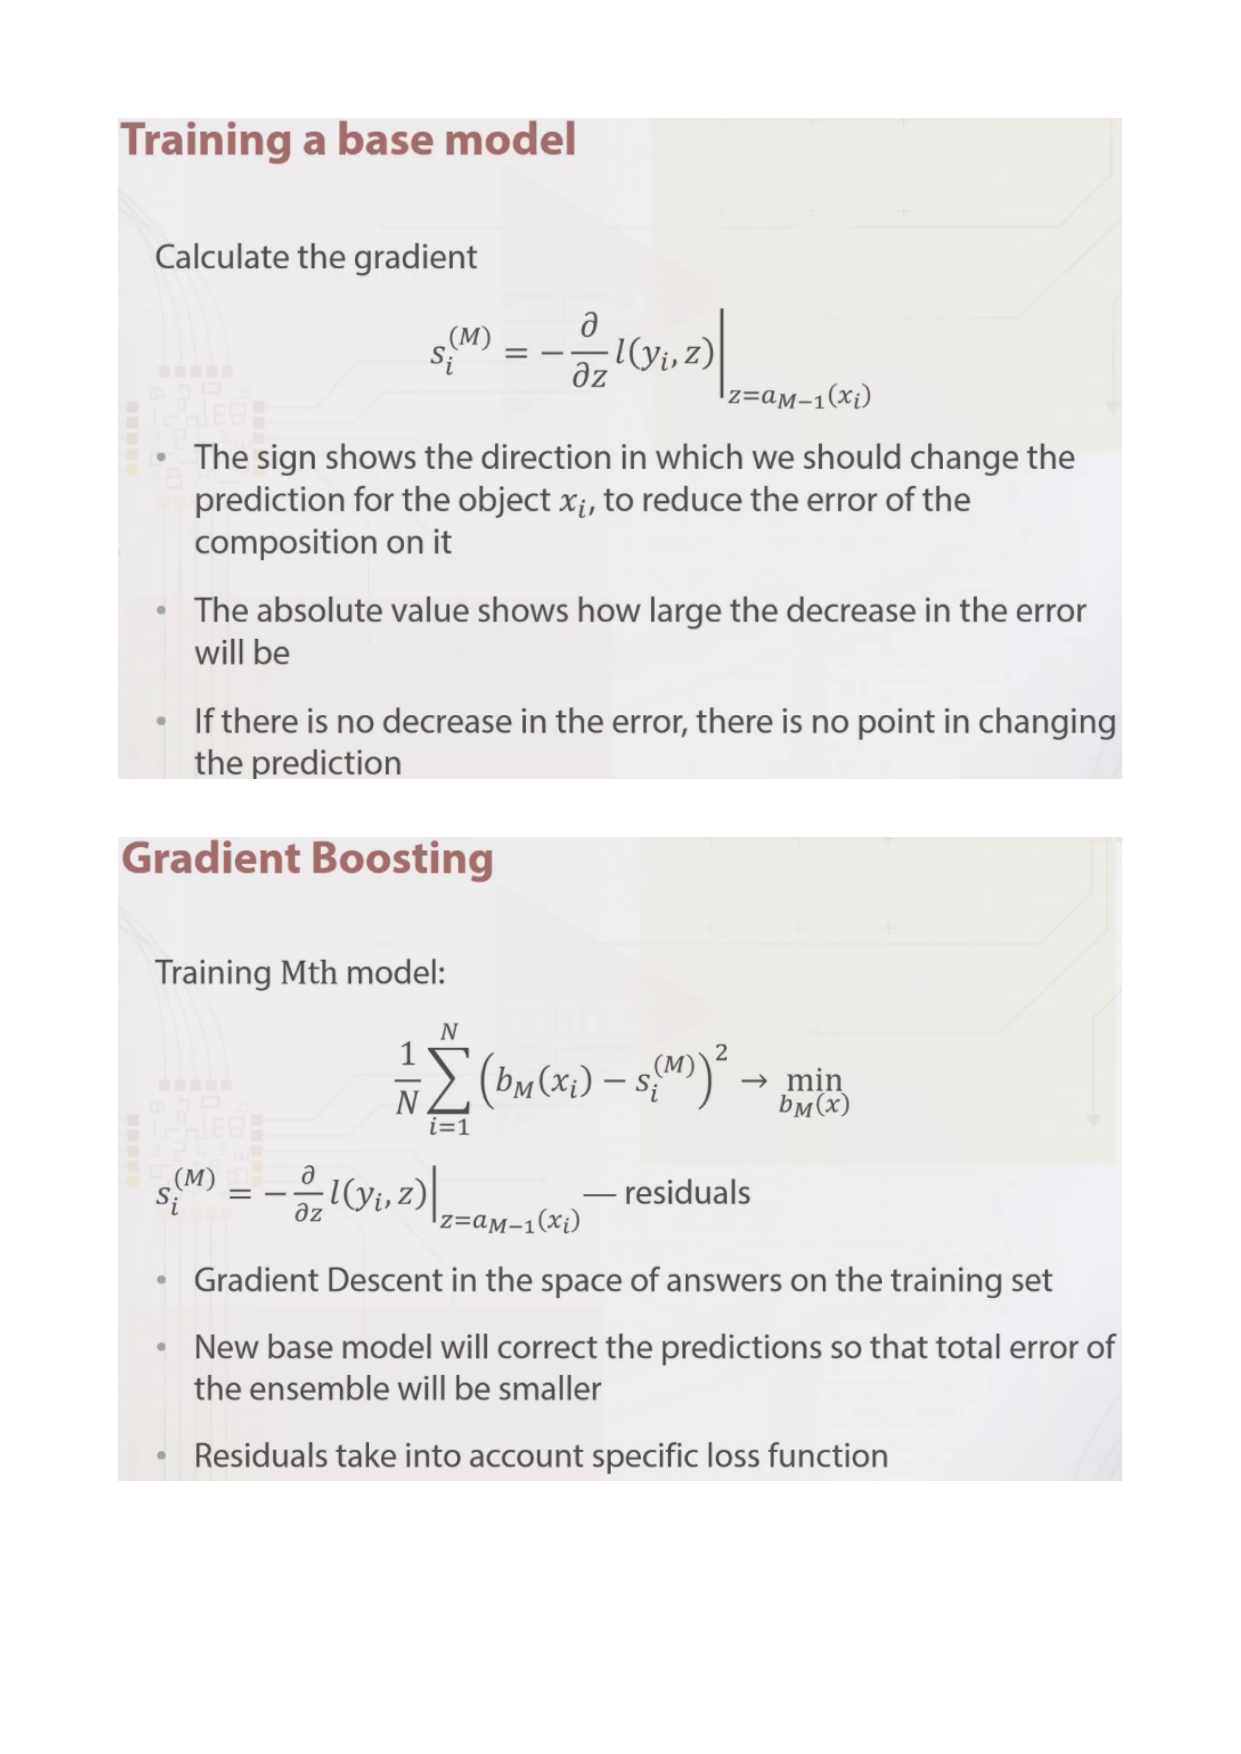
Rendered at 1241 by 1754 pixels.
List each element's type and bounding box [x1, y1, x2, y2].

picture [118, 837, 1123, 1481]
picture [118, 118, 1123, 779]
